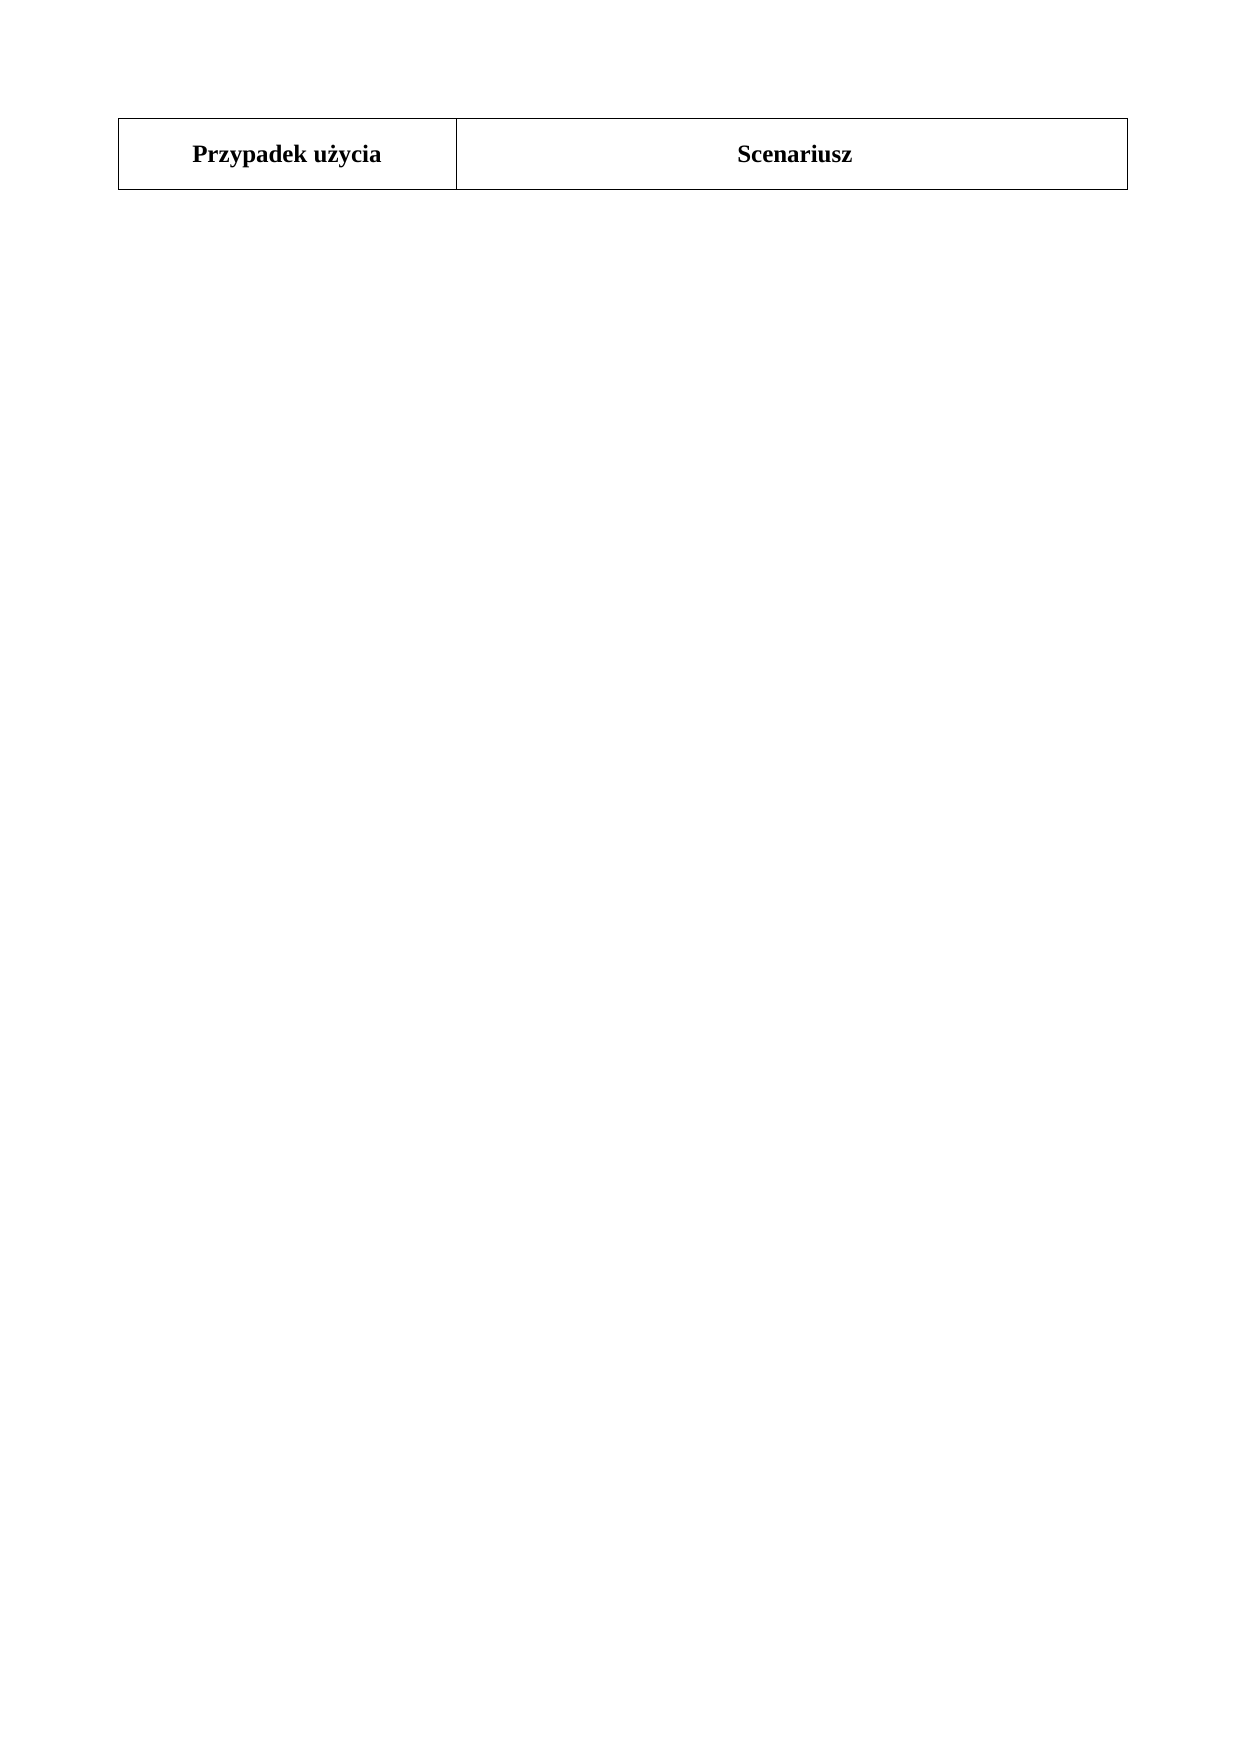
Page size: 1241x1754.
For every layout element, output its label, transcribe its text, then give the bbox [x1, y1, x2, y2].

table_header Przypadek użycia [119, 119, 456, 189]
table_header Scenariusz [457, 119, 1127, 189]
